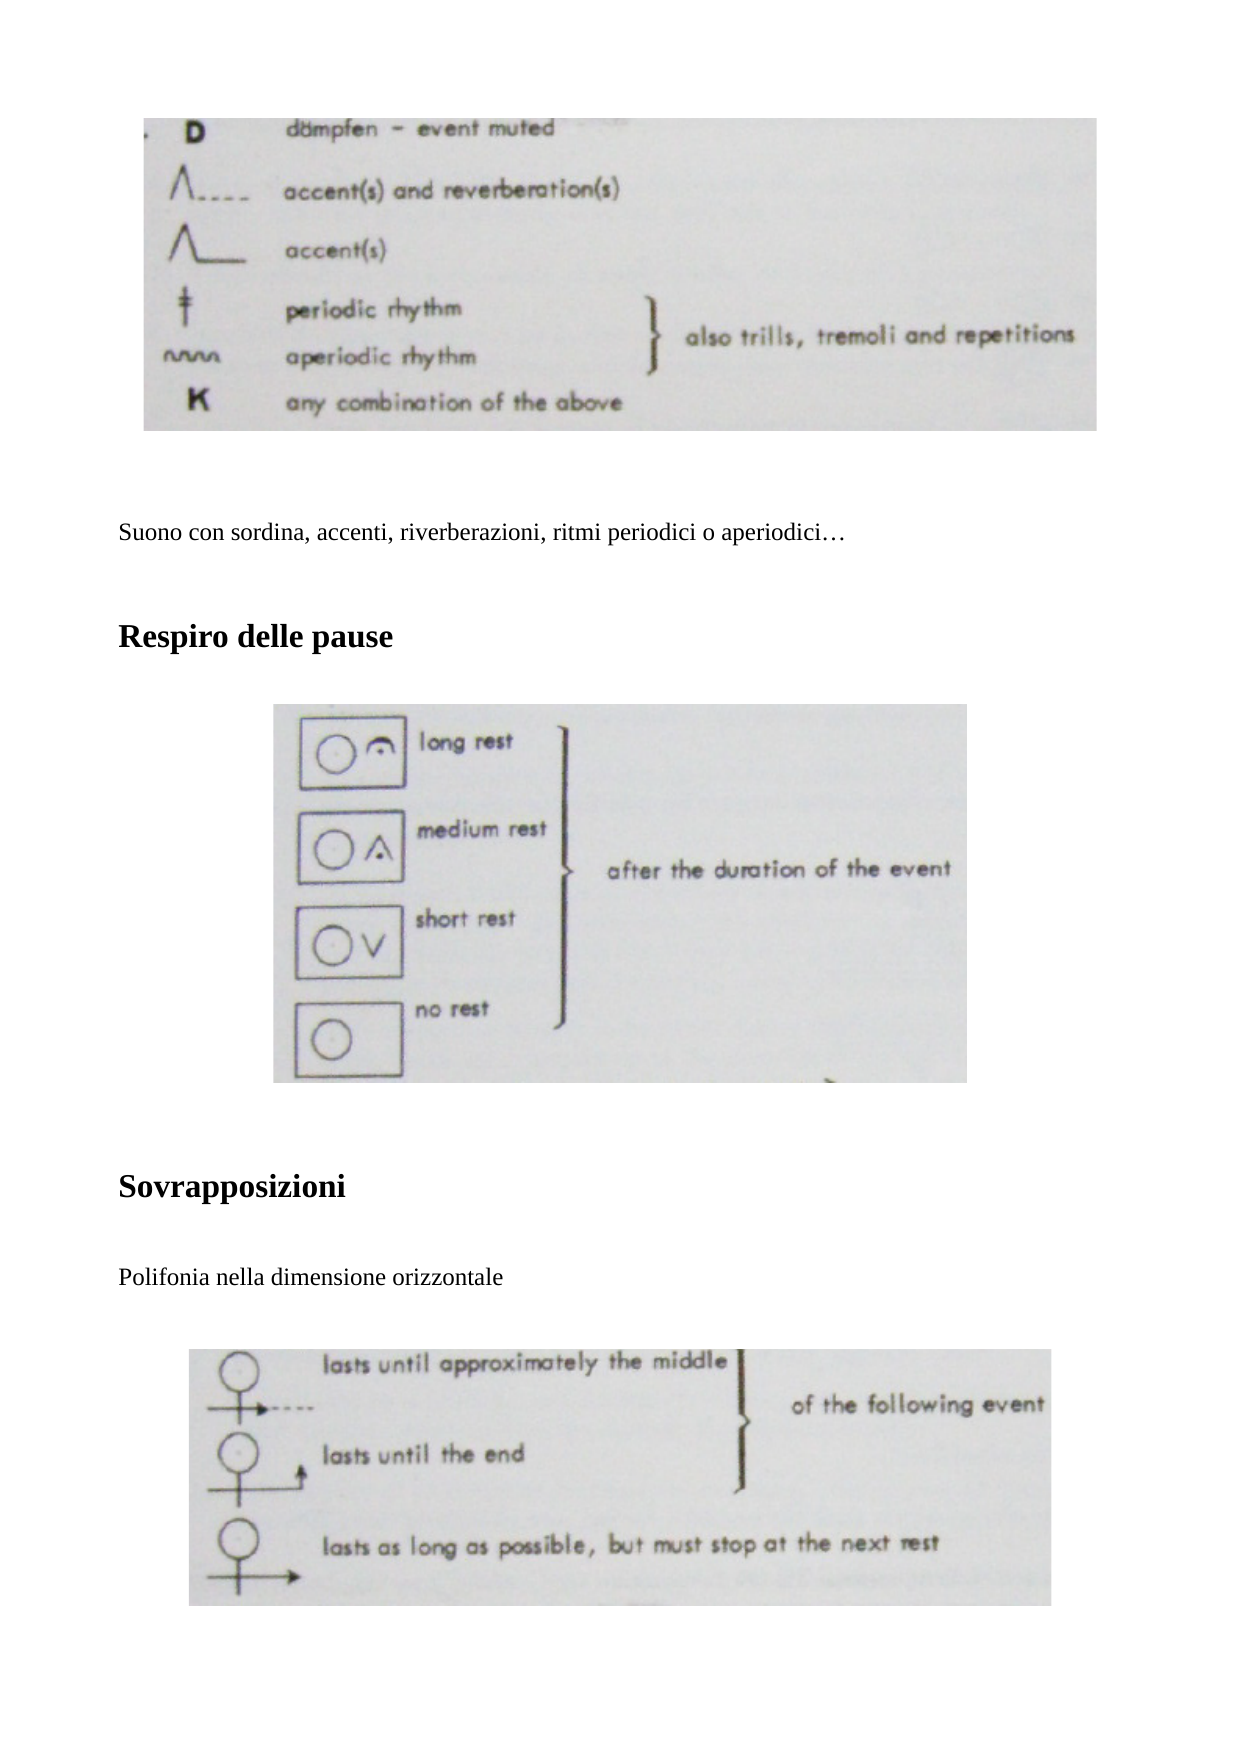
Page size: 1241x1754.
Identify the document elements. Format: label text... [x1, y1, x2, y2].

text Suono con sordina, accenti, riverberazioni, ritmi periodici o aperiodici… [118, 517, 1122, 546]
text Sovrapposizioni [118, 1166, 1122, 1204]
text Polifonia nella dimensione orizzontale [118, 1262, 1122, 1291]
subtitle Respiro delle pause [118, 616, 1122, 655]
picture [188, 1349, 1052, 1606]
picture [273, 704, 967, 1083]
picture [143, 118, 1097, 431]
